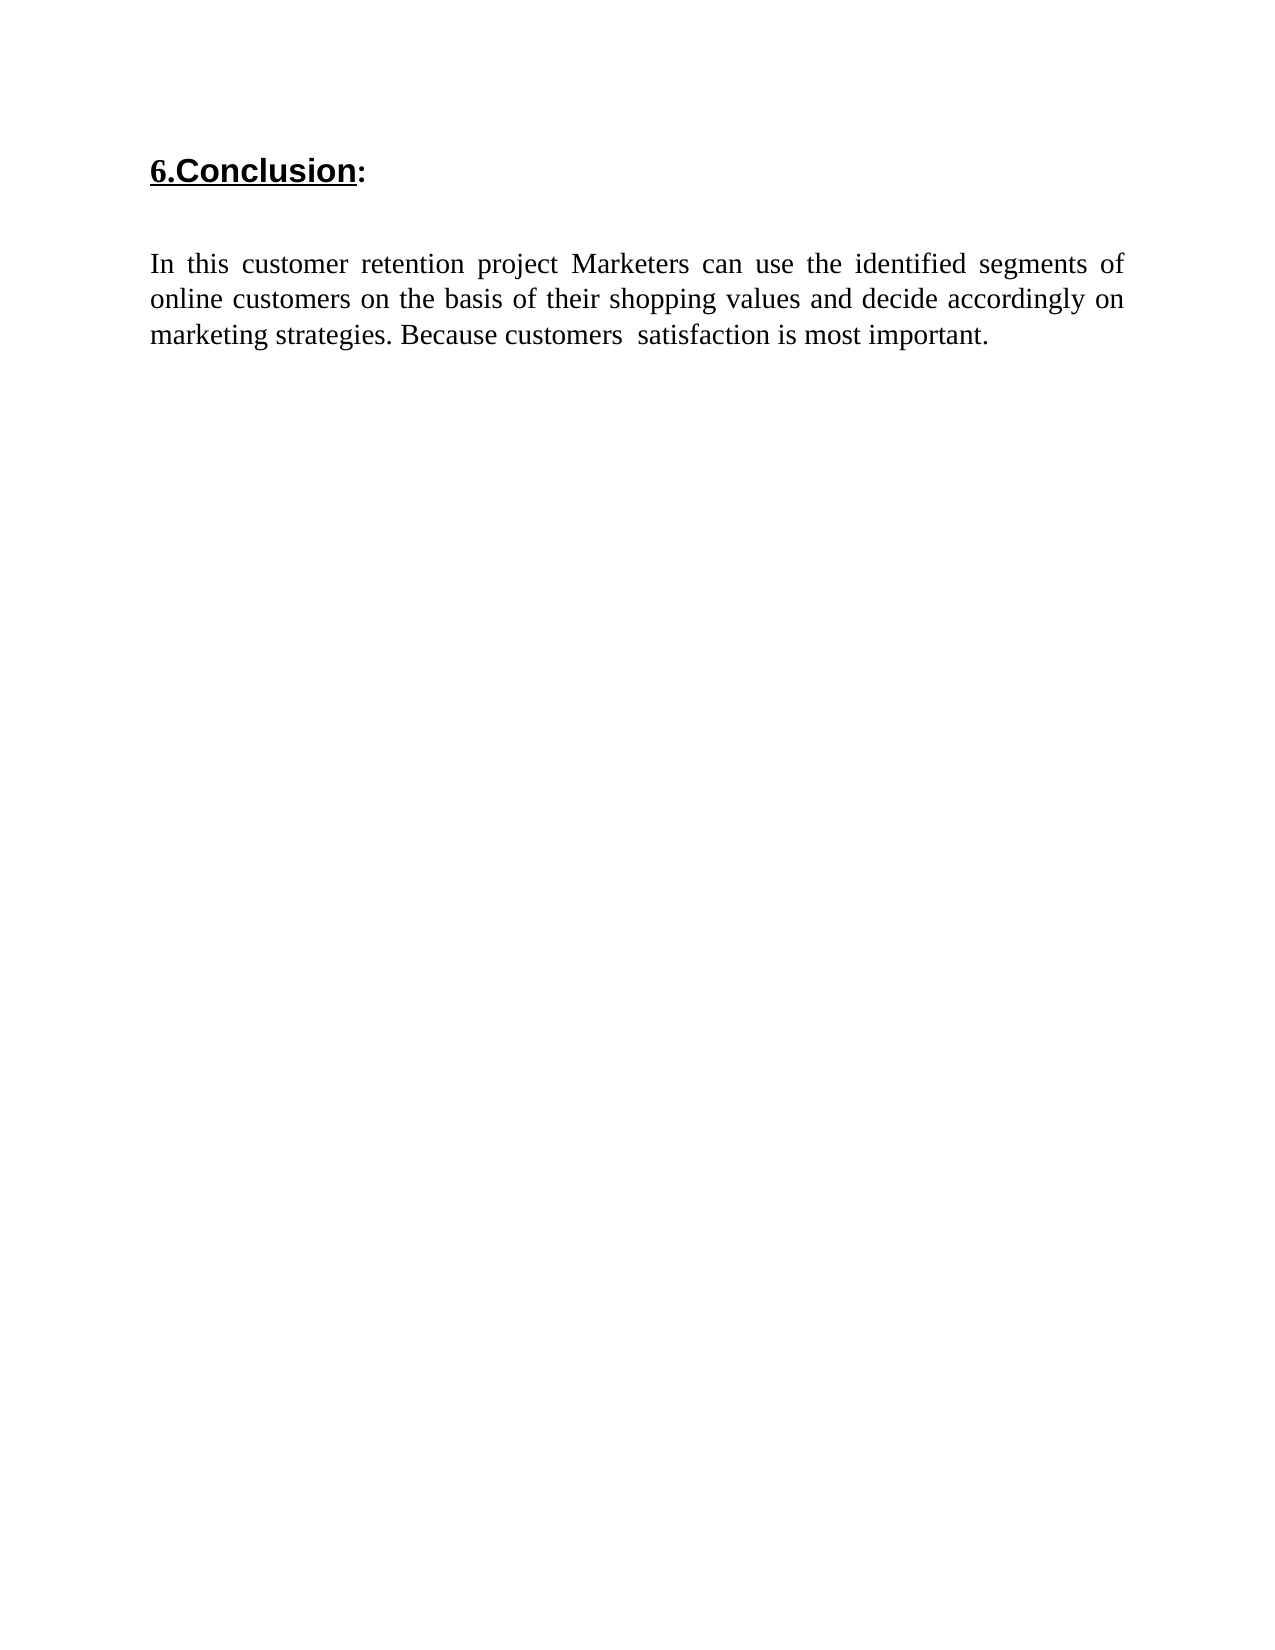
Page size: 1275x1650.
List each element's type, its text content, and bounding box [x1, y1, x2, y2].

text 6.Conclusion: [150, 150, 1125, 191]
text In this customer retention project Marketers can use the identified segments of online customers on the basis of their shopping values and decide accordingly on marketing strategies. Because customers satisfaction is most important. [150, 246, 1125, 351]
